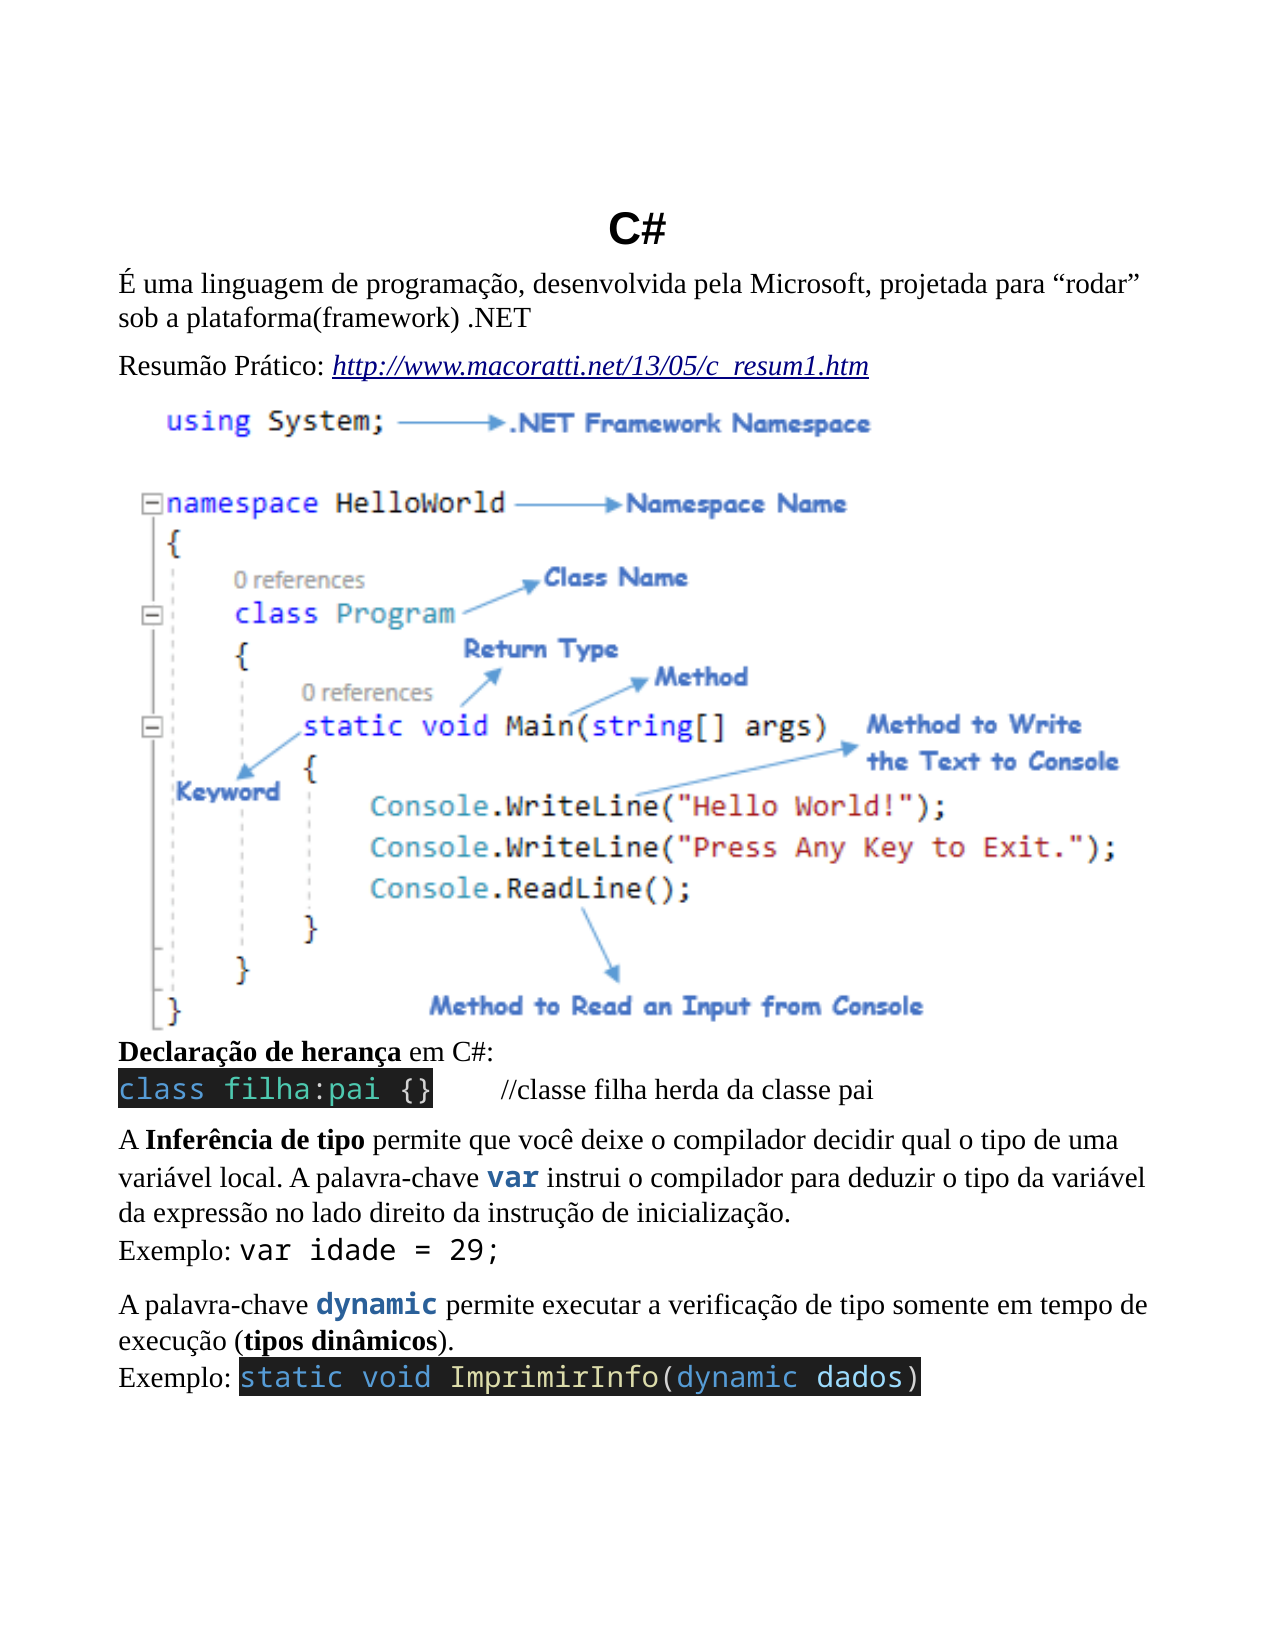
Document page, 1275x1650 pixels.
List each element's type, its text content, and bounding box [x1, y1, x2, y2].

subtitle C# [118, 201, 1157, 254]
text É uma linguagem de programação, desenvolvida pela Microsoft, projetada para “rodar” sob a plataforma(framework) .NET [118, 267, 1157, 334]
text Declaração de herança em C#: class filha:pai {} //classe filha herda da classe pai [118, 960, 1157, 1108]
text A Inferência de tipo permite que você deixe o compilador decidir qual o tipo de uma variável local. A palavra-chave var instrui o compilador para deduzir o tipo da variável da expressão no lado direito da instrução de inicialização. Exemplo: var idade = 29; [118, 1122, 1157, 1269]
text A palavra-chave dynamic permite executar a verificação de tipo somente em tempo de execução (tipos dinâmicos). Exemplo: static void ImprimirInfo(dynamic dados) [118, 1283, 1157, 1396]
text Resumão Prático: http://www.macoratti.net/13/05/c_resum1.htm [118, 348, 1157, 382]
picture [140, 407, 1125, 1035]
